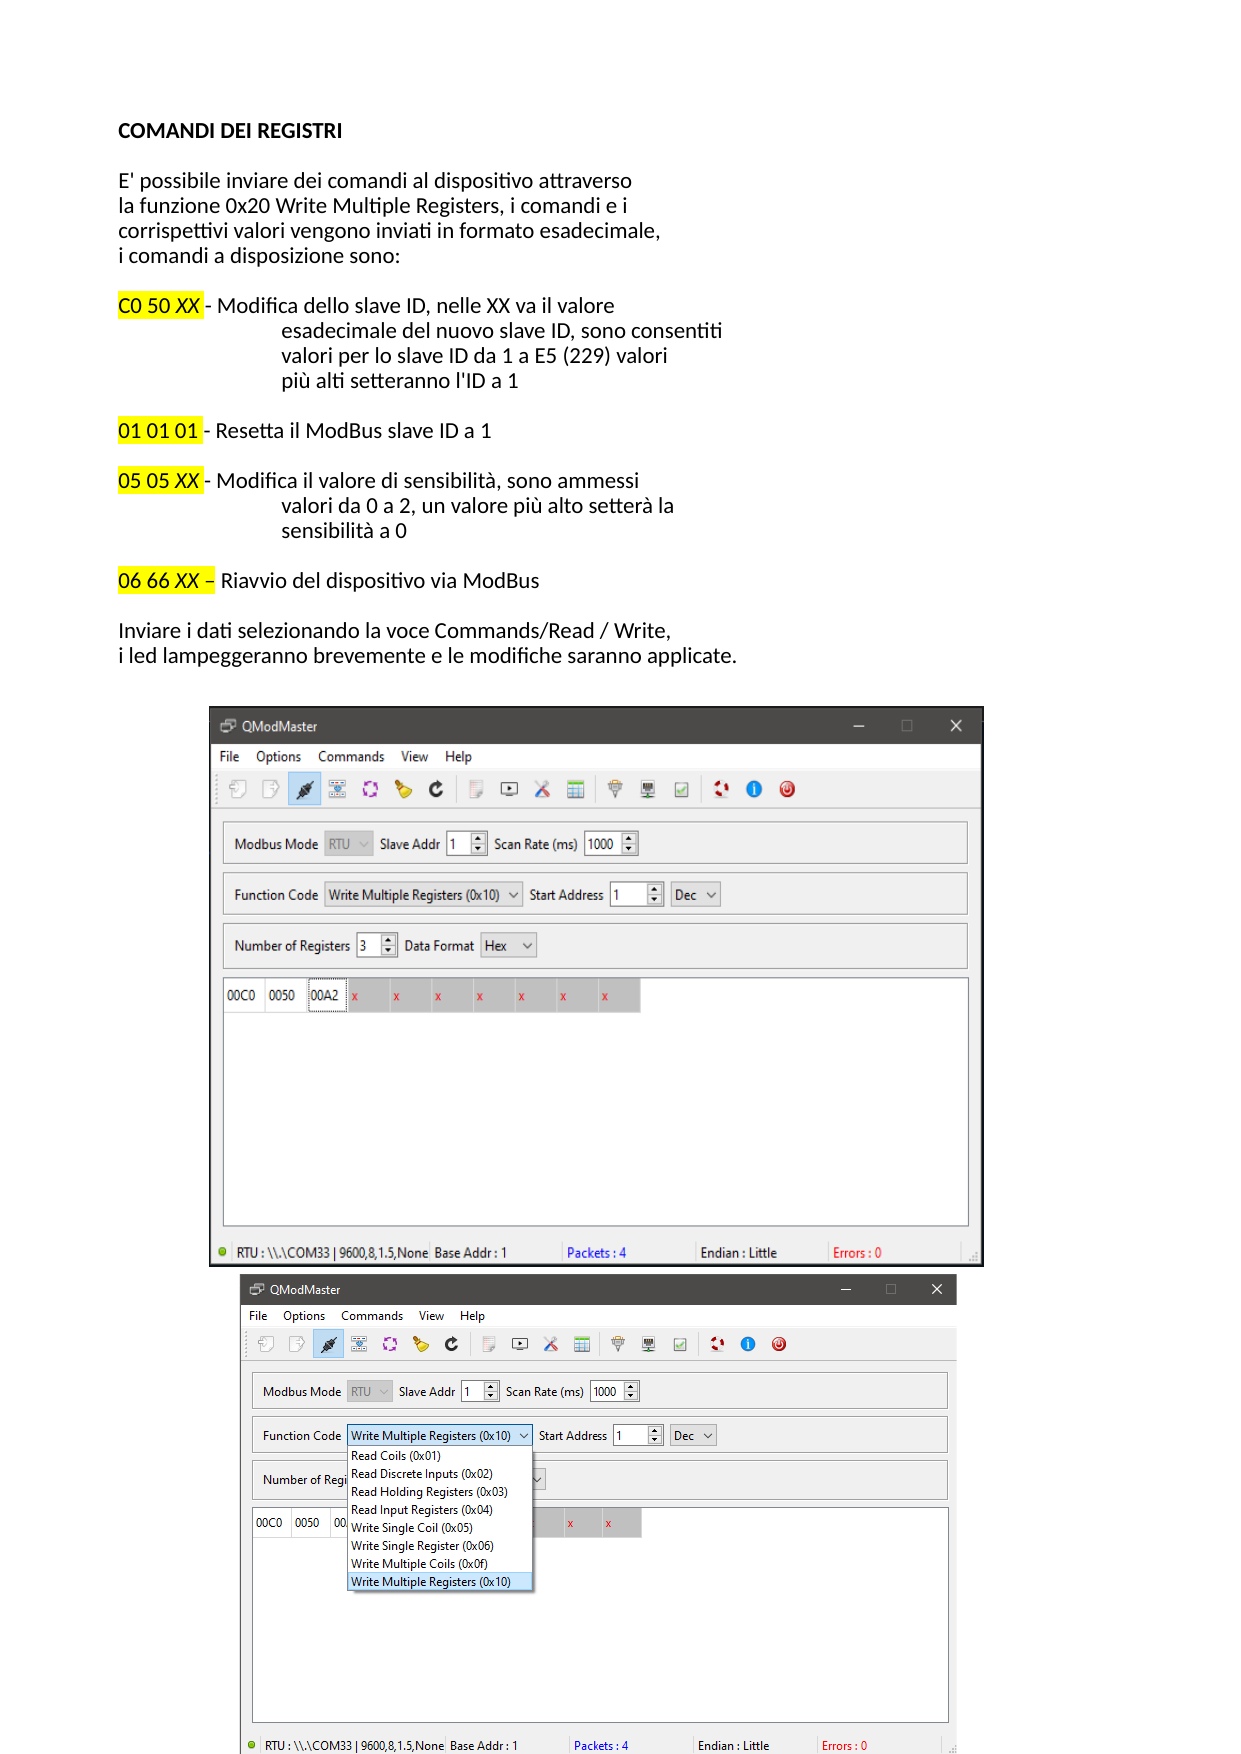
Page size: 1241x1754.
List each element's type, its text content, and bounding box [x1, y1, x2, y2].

text corrispettivi valori vengono inviati in formato esadecimale, [118, 218, 1122, 243]
text i led lampeggeranno brevemente e le modifiche saranno applicate. [118, 643, 1122, 668]
text i comandi a disposizione sono: [118, 243, 1122, 268]
text E' possibile inviare dei comandi al dispositivo attraverso [118, 168, 1122, 193]
text COMANDI DEI REGISTRI [118, 118, 1122, 143]
text esadecimale del nuovo slave ID, sono consentiti [118, 318, 1122, 343]
picture [209, 706, 984, 1267]
text 01 01 01 - Resetta il ModBus slave ID a 1 [118, 418, 1122, 443]
text valori per lo slave ID da 1 a E5 (229) valori [118, 343, 1122, 368]
text la funzione 0x20 Write Multiple Registers, i comandi e i [118, 193, 1122, 218]
text più alti setteranno l'ID a 1 [118, 368, 1122, 393]
text valori da 0 a 2, un valore più alto setterà la [118, 493, 1122, 518]
text 06 66 XX – Riavvio del dispositivo via ModBus [118, 568, 1122, 593]
text Inviare i dati selezionando la voce Commands/Read / Write, [118, 618, 1122, 643]
picture [239, 1274, 957, 1754]
text sensibilità a 0 [118, 518, 1122, 543]
text 05 05 XX - Modifica il valore di sensibilità, sono ammessi [118, 468, 1122, 493]
text C0 50 XX - Modifica dello slave ID, nelle XX va il valore [118, 293, 1122, 318]
